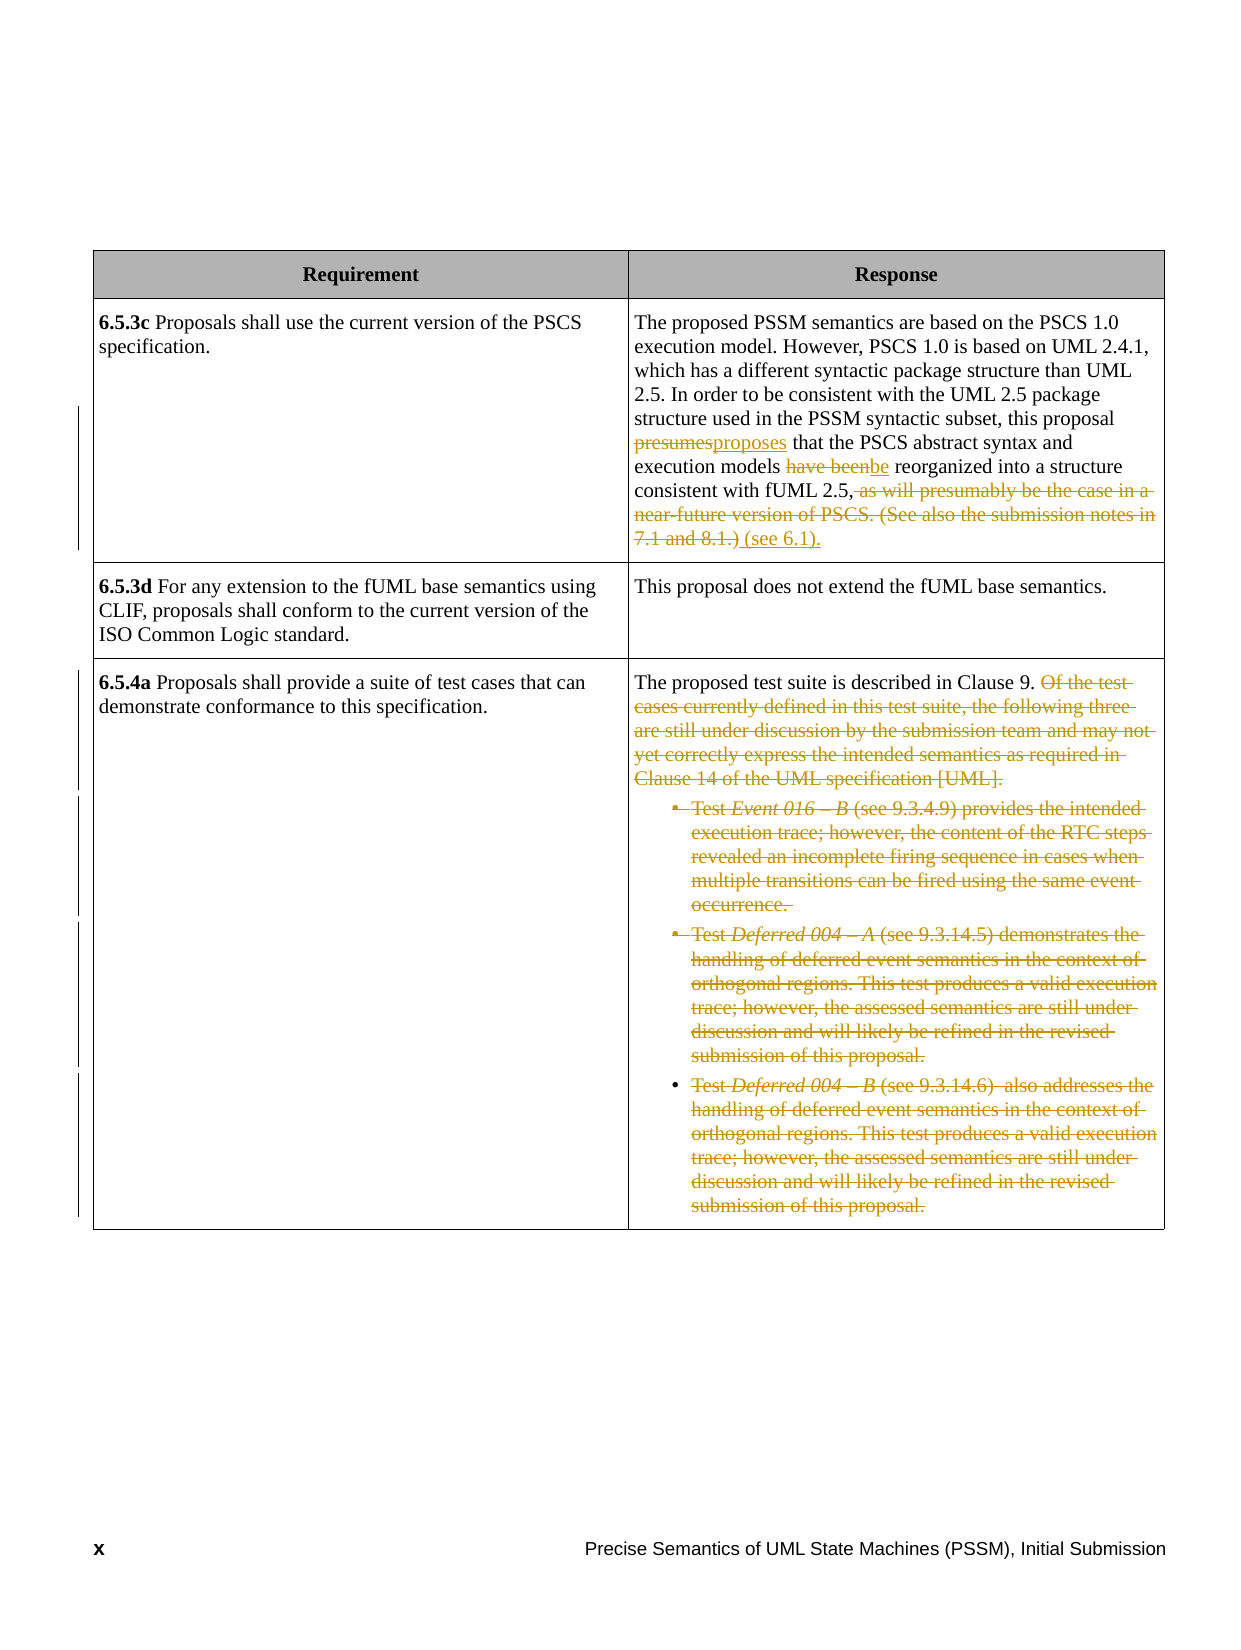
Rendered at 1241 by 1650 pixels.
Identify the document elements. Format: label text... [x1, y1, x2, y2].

table_header Response [629, 251, 1164, 298]
table_cell 6.5.4a Proposals shall provide a suite of test cases that can demonstrate conformance to this specification. [94, 659, 628, 1229]
table_cell The proposed test suite is described in Clause 9. [629, 659, 1164, 1229]
table_header Requirement [94, 251, 628, 298]
table_cell This proposal does not extend the fUML base semantics. [629, 563, 1164, 658]
table_cell 6.5.3c Proposals shall use the current version of the PSCS specification. [94, 299, 628, 562]
table_cell 6.5.3d For any extension to the fUML base semantics using CLIF, proposals shall conform to the current version of the ISO Common Logic standard. [94, 563, 628, 658]
table_cell The proposed PSSM semantics are based on the PSCS 1.0 execution model. However, PSCS 1.0 is based on UML 2.4.1, which has a different syntactic package structure than UML 2.5. In order to be consistent with the UML 2.5 package structure used in the PSSM syntactic subset, this proposal proposes that the PSCS abstract syntax and execution models be reorganized into a structure consistent with fUML 2.5, (see 6.1). [629, 299, 1164, 562]
